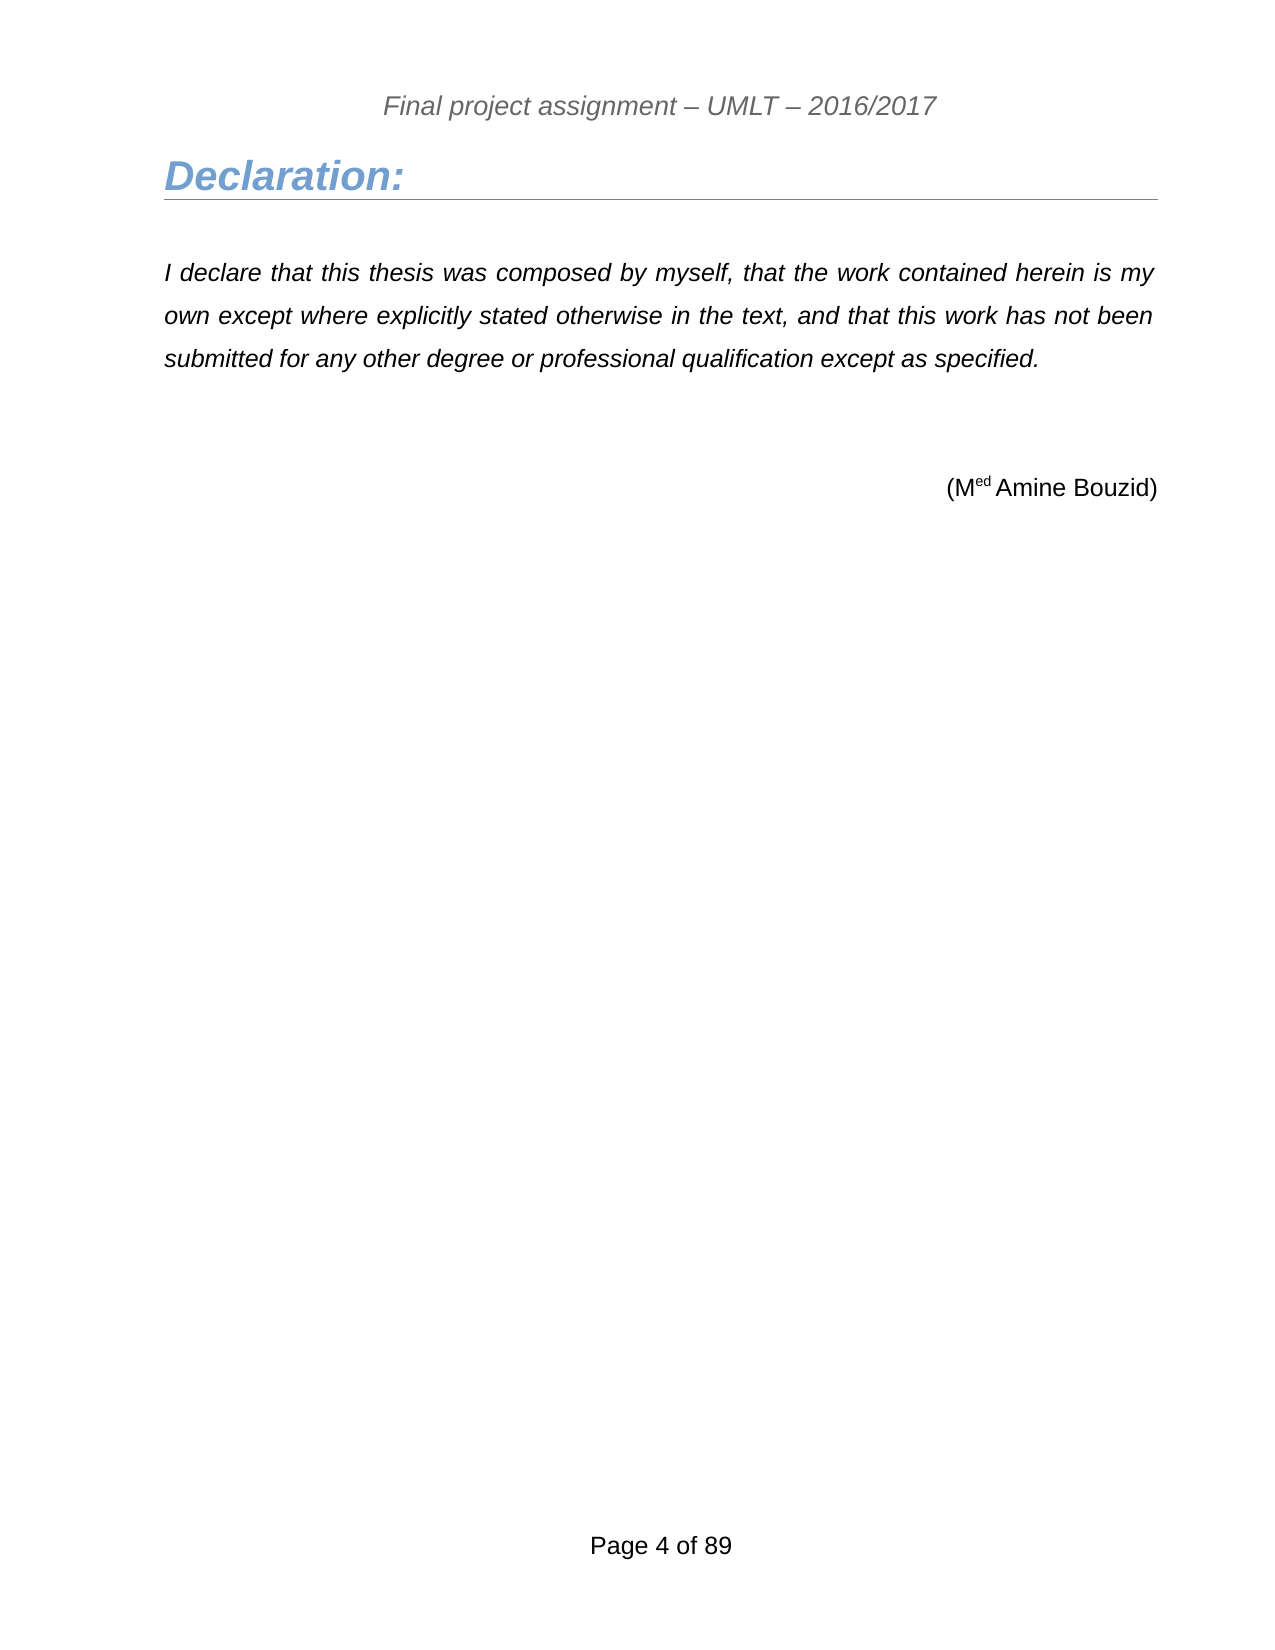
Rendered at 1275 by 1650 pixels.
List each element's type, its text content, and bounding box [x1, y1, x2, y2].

text I declare that this thesis was composed by myself, that the work contained herein is my own except where explicitly stated otherwise in the text, and that this work has not been submitted for any other degree or professional qualification except as specified. [164, 258, 1158, 373]
text (Med Amine Bouzid) [164, 473, 1158, 502]
text Declaration: [164, 151, 1158, 199]
